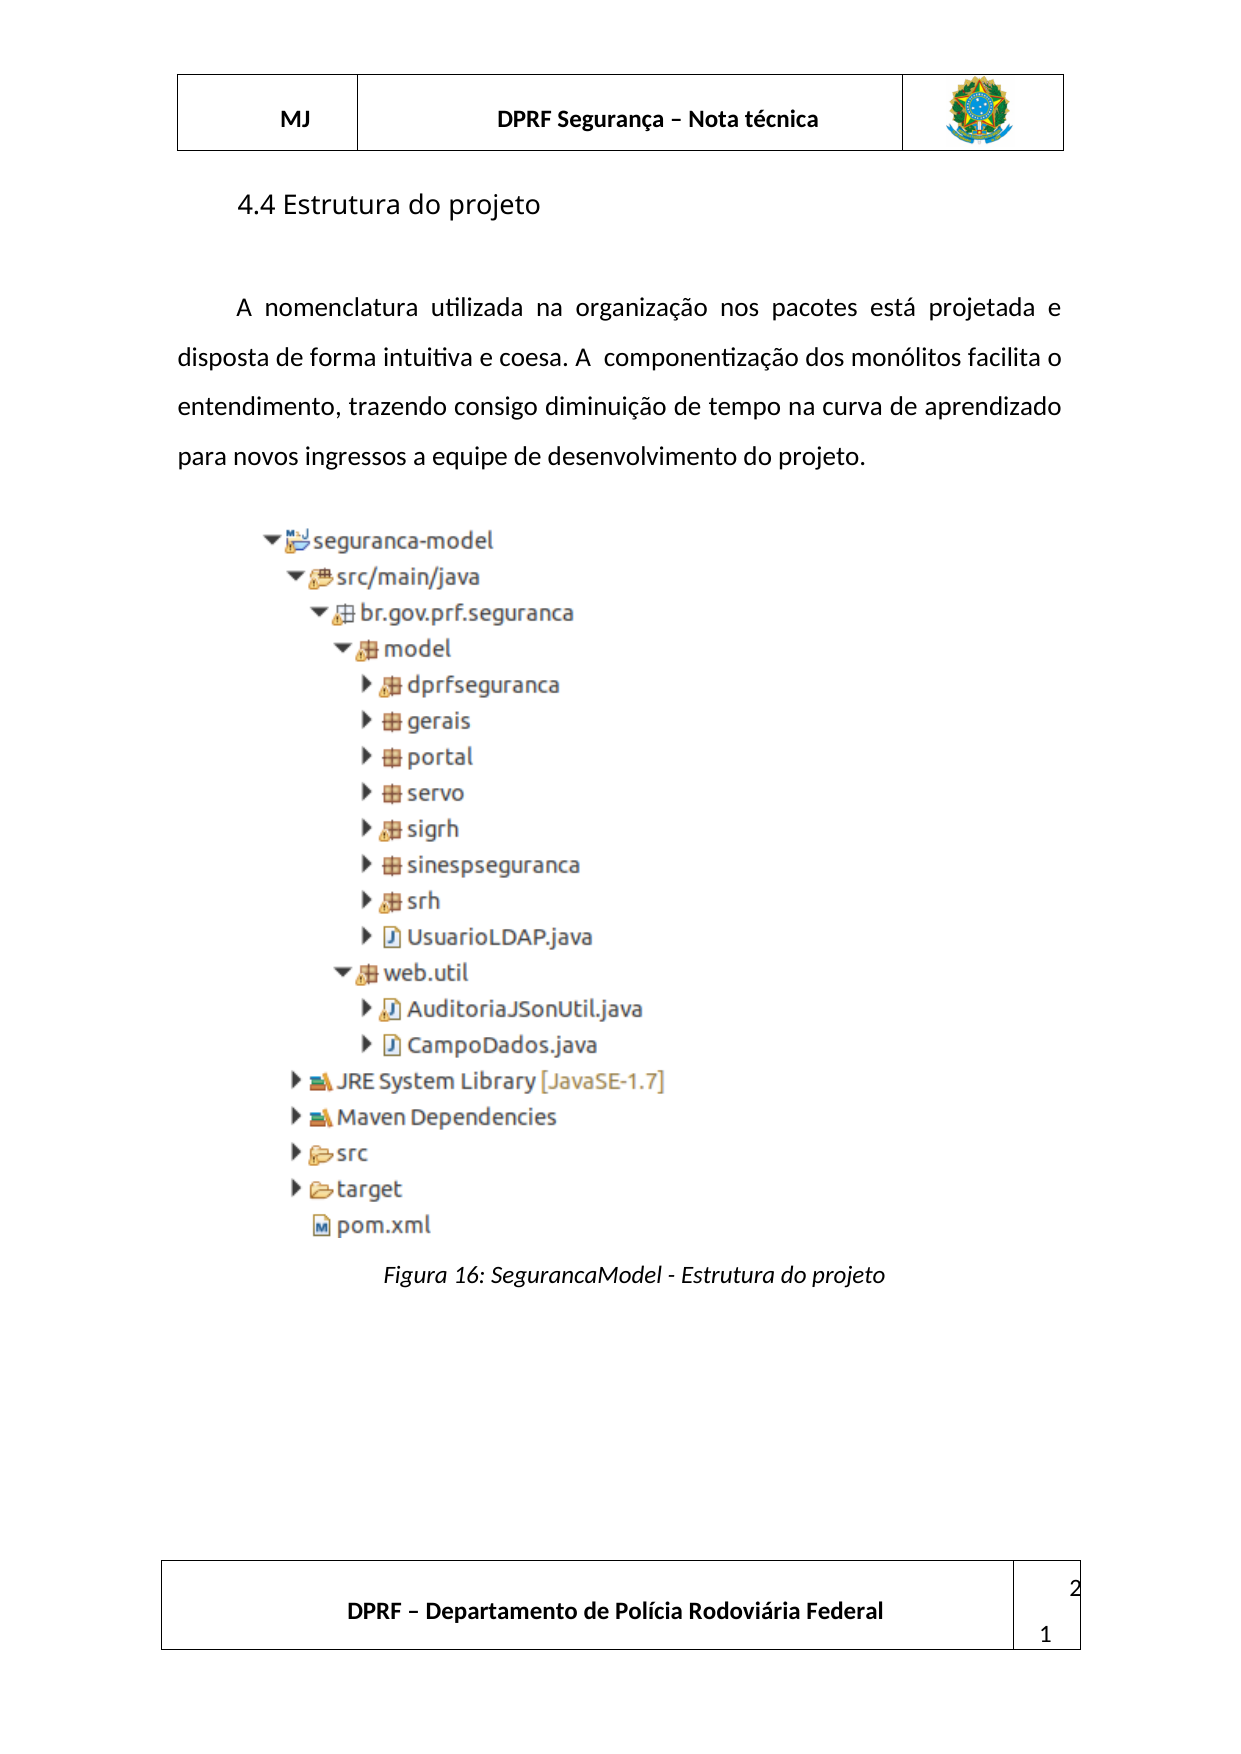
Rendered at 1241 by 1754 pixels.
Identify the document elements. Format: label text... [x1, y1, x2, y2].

subtitle 4.4 Estrutura do projeto [541, 186, 1063, 223]
text Figura 16: SegurancaModel - Estrutura do projeto [258, 1238, 1011, 1289]
text A nomenclatura utilizada na organização nos pacotes está projetada e disposta de forma intuitiva e coesa. A componentização dos monólitos facilita o entendimento, trazendo consigo diminuição de tempo na curva de aprendizado para novos ingressos a equipe de desenvolvimento do projeto. [177, 373, 1063, 390]
text A nomenclatura utilizada na organização nos pacotes está projetada e disposta de forma intuitiva e coesa. A componentização dos monólitos facilita o entendimento, trazendo consigo diminuição de tempo na curva de aprendizado para novos ingressos a equipe de desenvolvimento do projeto. [177, 423, 1063, 472]
text A nomenclatura utilizada na organização nos pacotes está projetada e disposta de forma intuitiva e coesa. A componentização dos monólitos facilita o entendimento, trazendo consigo diminuição de tempo na curva de aprendizado para novos ingressos a equipe de desenvolvimento do projeto. [177, 291, 1063, 340]
picture [257, 525, 1012, 1238]
picture [944, 75, 1020, 149]
subtitle 4.4 Estrutura do projeto [177, 186, 237, 223]
